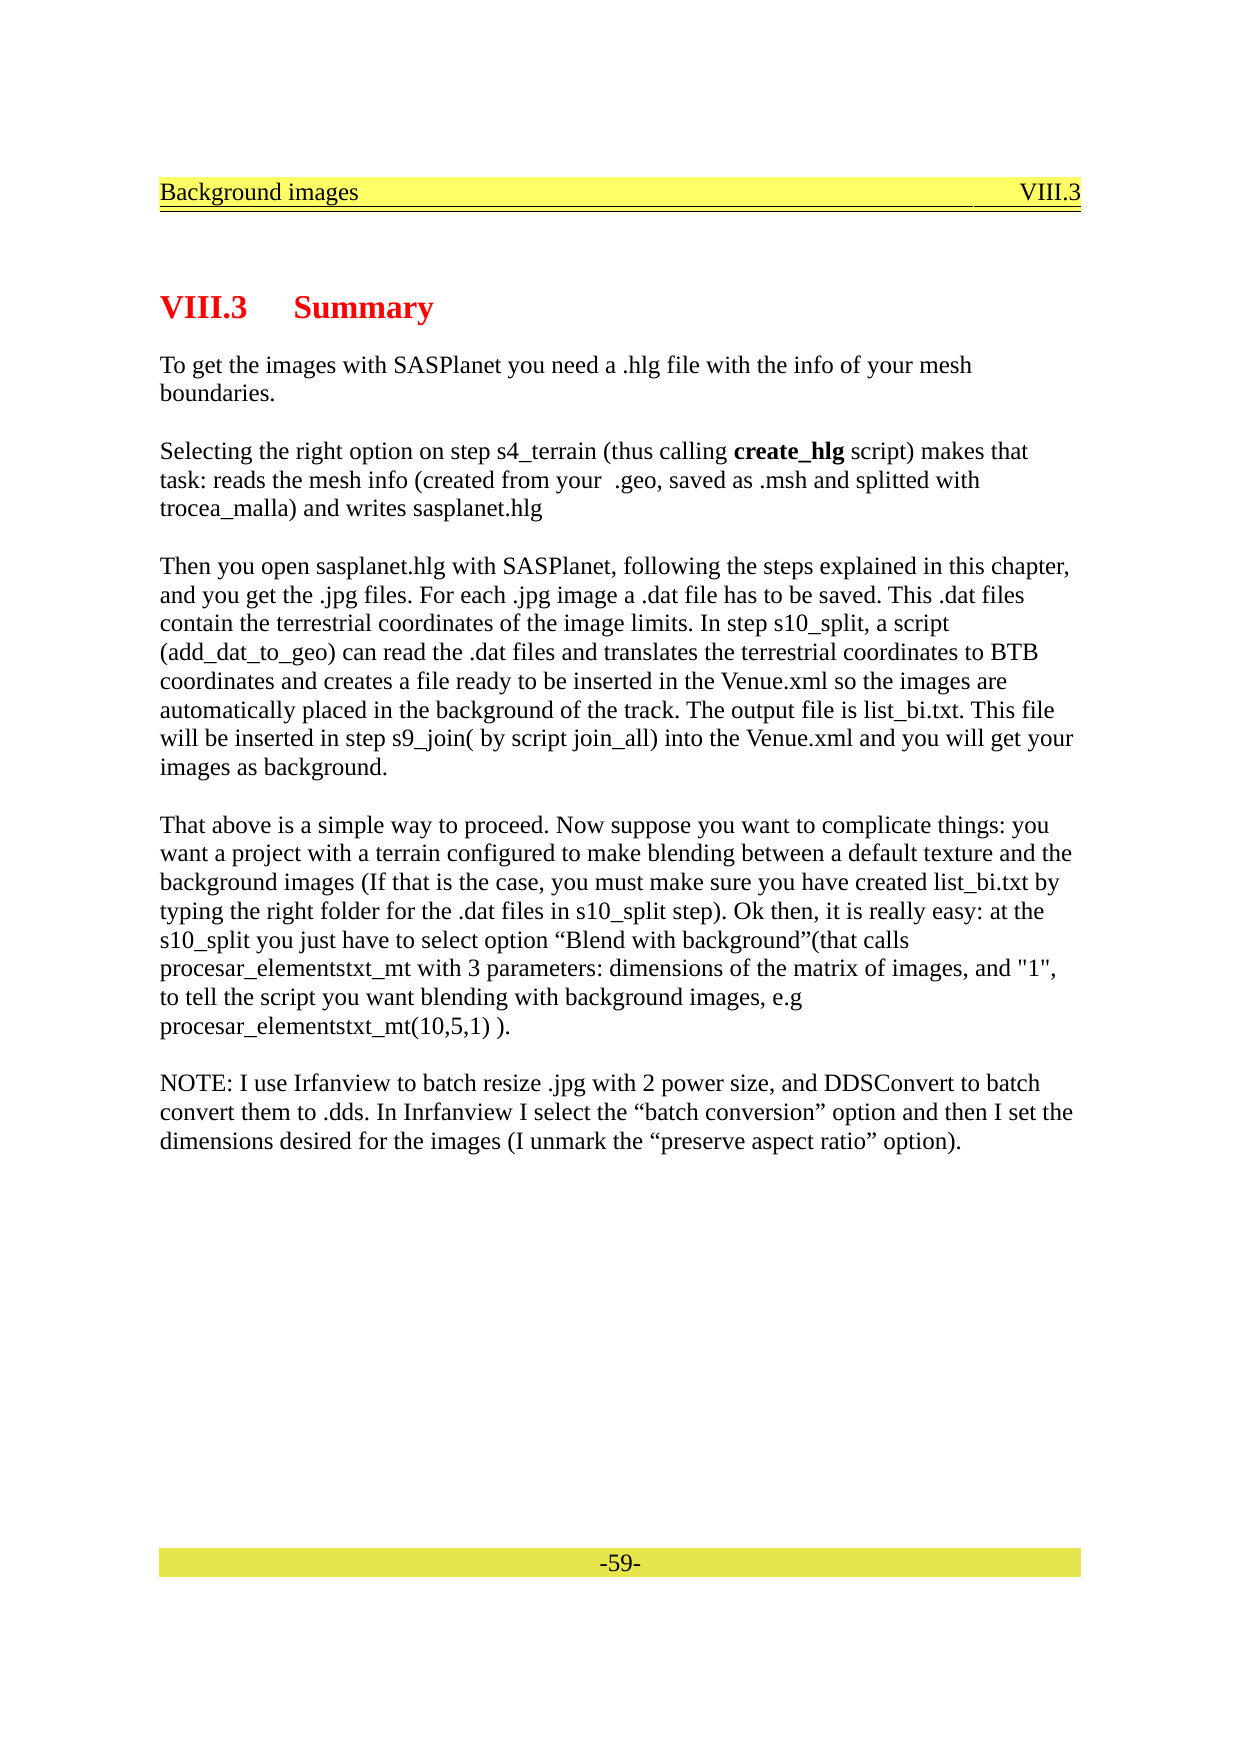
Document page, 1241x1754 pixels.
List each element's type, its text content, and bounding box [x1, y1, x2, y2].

subtitle Summary [159, 288, 1081, 326]
text NOTE: I use Irfanview to batch resize .jpg with 2 power size, and DDSConvert to batch convert them to .dds. In Inrfanview I select the “batch conversion” option and then I set the dimensions desired for the images (I unmark the “preserve aspect ratio” option). [159, 1040, 1081, 1155]
text To get the images with SASPlanet you need a .hlg file with the info of your mesh boundaries. Selecting the right option on step s4_terrain (thus calling create_hlg script) makes that task: reads the mesh info (created from your .geo, saved as .msh and splitted with trocea_malla) and writes sasplanet.hlg Then you open sasplanet.hlg with SASPlanet, following the steps explained in this chapter, and you get the .jpg files. For each .jpg image a .dat file has to be saved. This .dat files contain the terrestrial coordinates of the image limits. In step s10_split, a script (add_dat_to_geo) can read the .dat files and translates the terrestrial coordinates to BTB coordinates and creates a file ready to be inserted in the Venue.xml so the images are automatically placed in the background of the track. The output file is list_bi.txt. This file will be inserted in step s9_join( by script join_all) into the Venue.xml and you will get your images as background. That above is a simple way to proceed. Now suppose you want to complicate things: you want a project with a terrain configured to make blending between a default texture and the background images (If that is the case, you must make sure you have created list_bi.txt by typing the right folder for the .dat files in s10_split step). Ok then, it is really easy: at the s10_split you just have to select option “Blend with background”(that calls procesar_elementstxt_mt with 3 parameters: dimensions of the matrix of images, and "1", to tell the script you want blending with background images, e.g procesar_elementstxt_mt(10,5,1) ). [159, 350, 1081, 1040]
